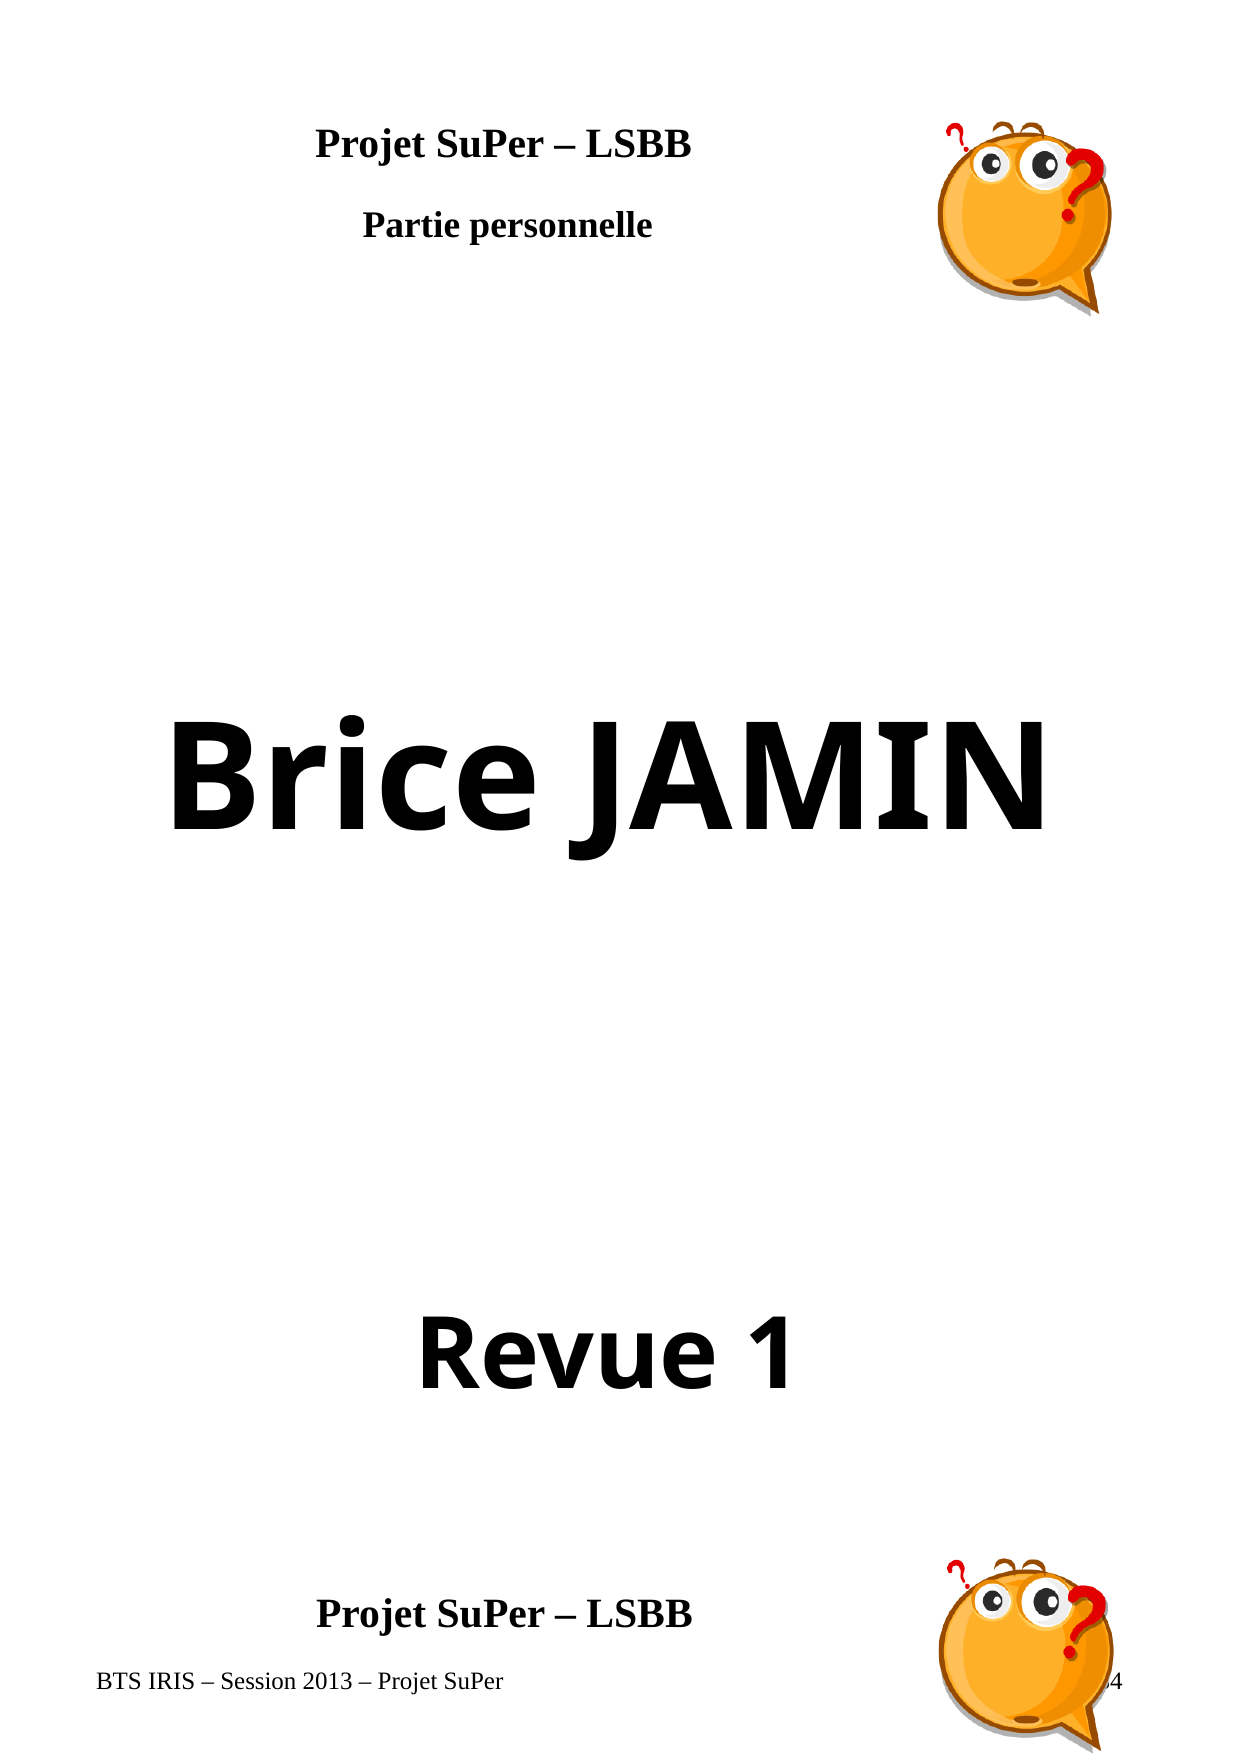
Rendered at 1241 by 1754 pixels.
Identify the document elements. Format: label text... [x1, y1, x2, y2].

text Projet SuPer – LSBB [94, 118, 1122, 166]
picture [921, 119, 1117, 317]
text Partie personnelle [94, 202, 921, 245]
text Revue 1 [94, 1282, 1122, 1418]
picture [922, 1556, 1119, 1754]
text Projet SuPer – LSBB [94, 1589, 922, 1637]
text Brice JAMIN [94, 669, 1122, 873]
